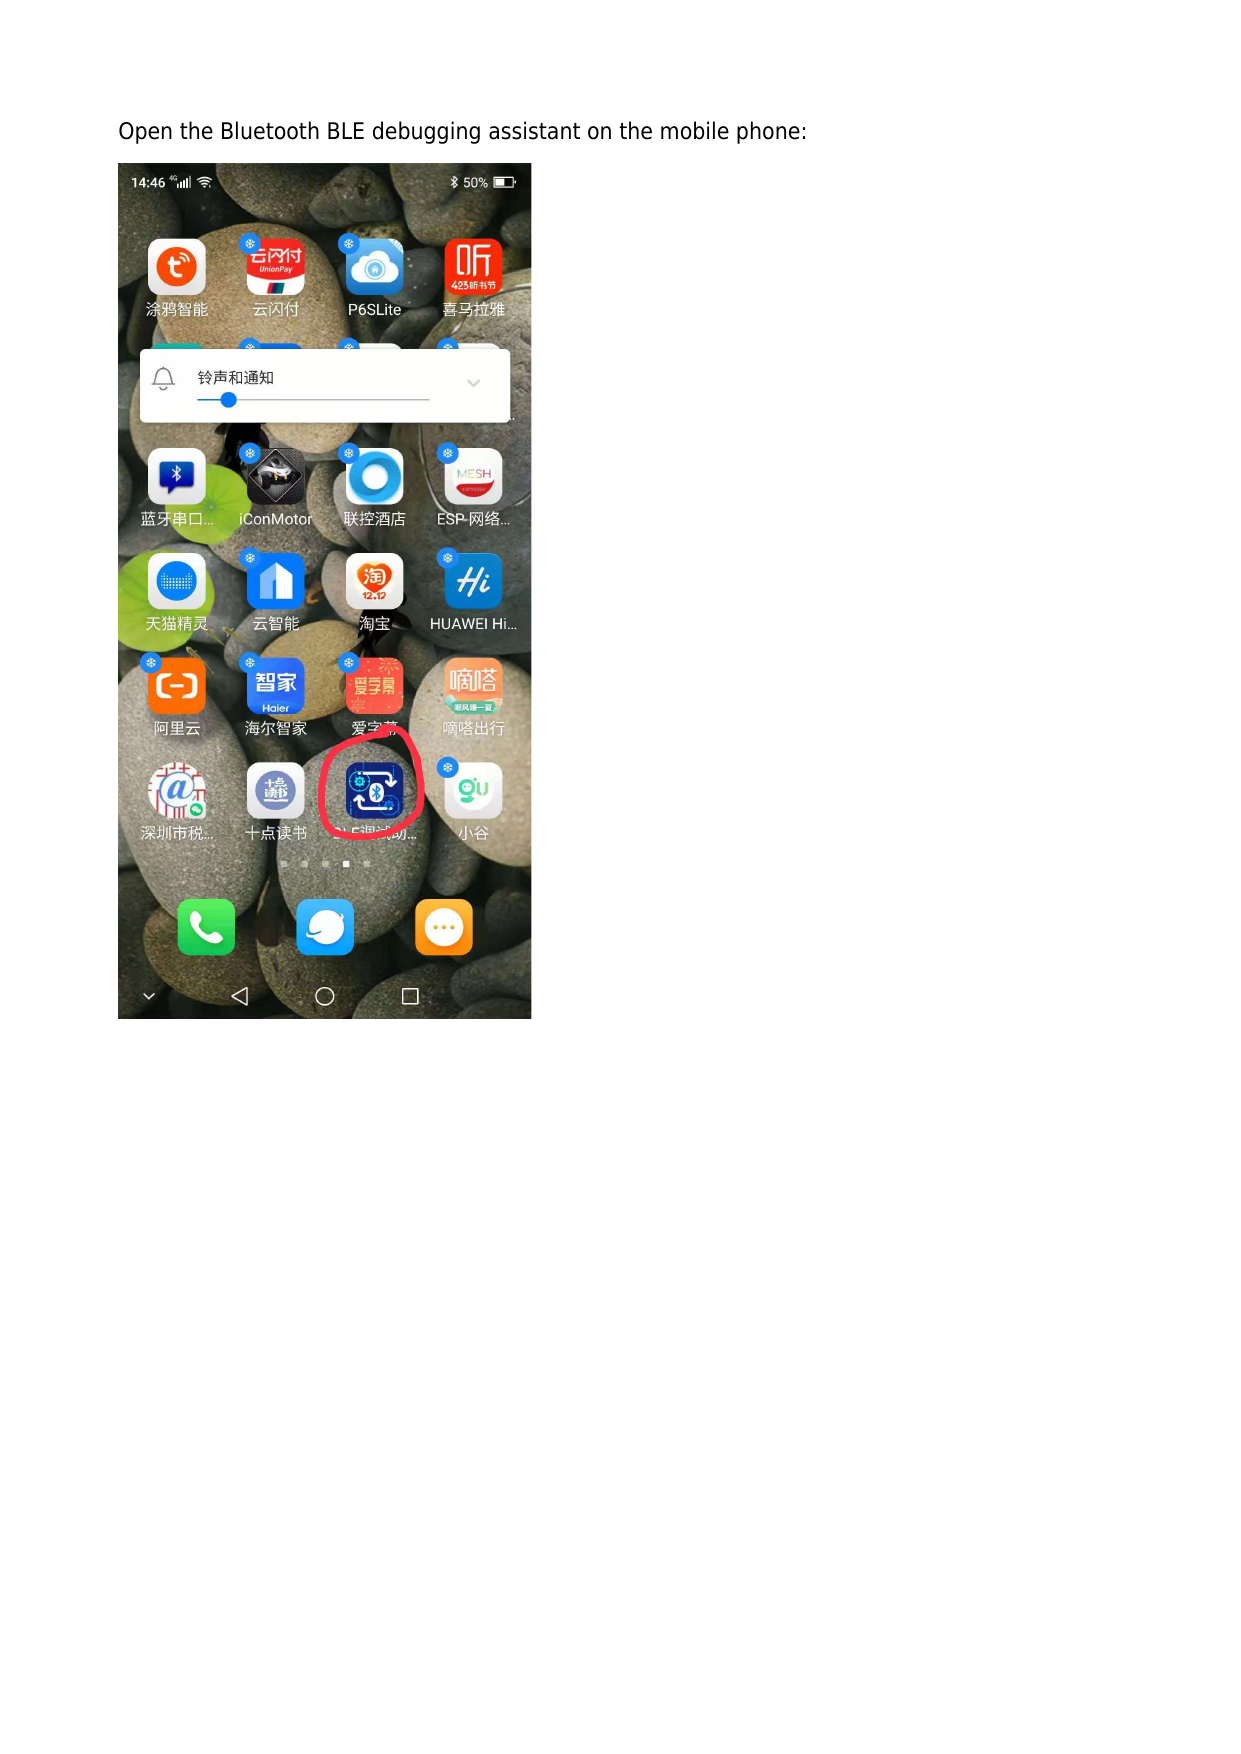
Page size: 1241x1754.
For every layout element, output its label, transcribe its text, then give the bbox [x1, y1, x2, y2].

picture [118, 163, 532, 1019]
text Open the Bluetooth BLE debugging assistant on the mobile phone: [118, 118, 1122, 145]
